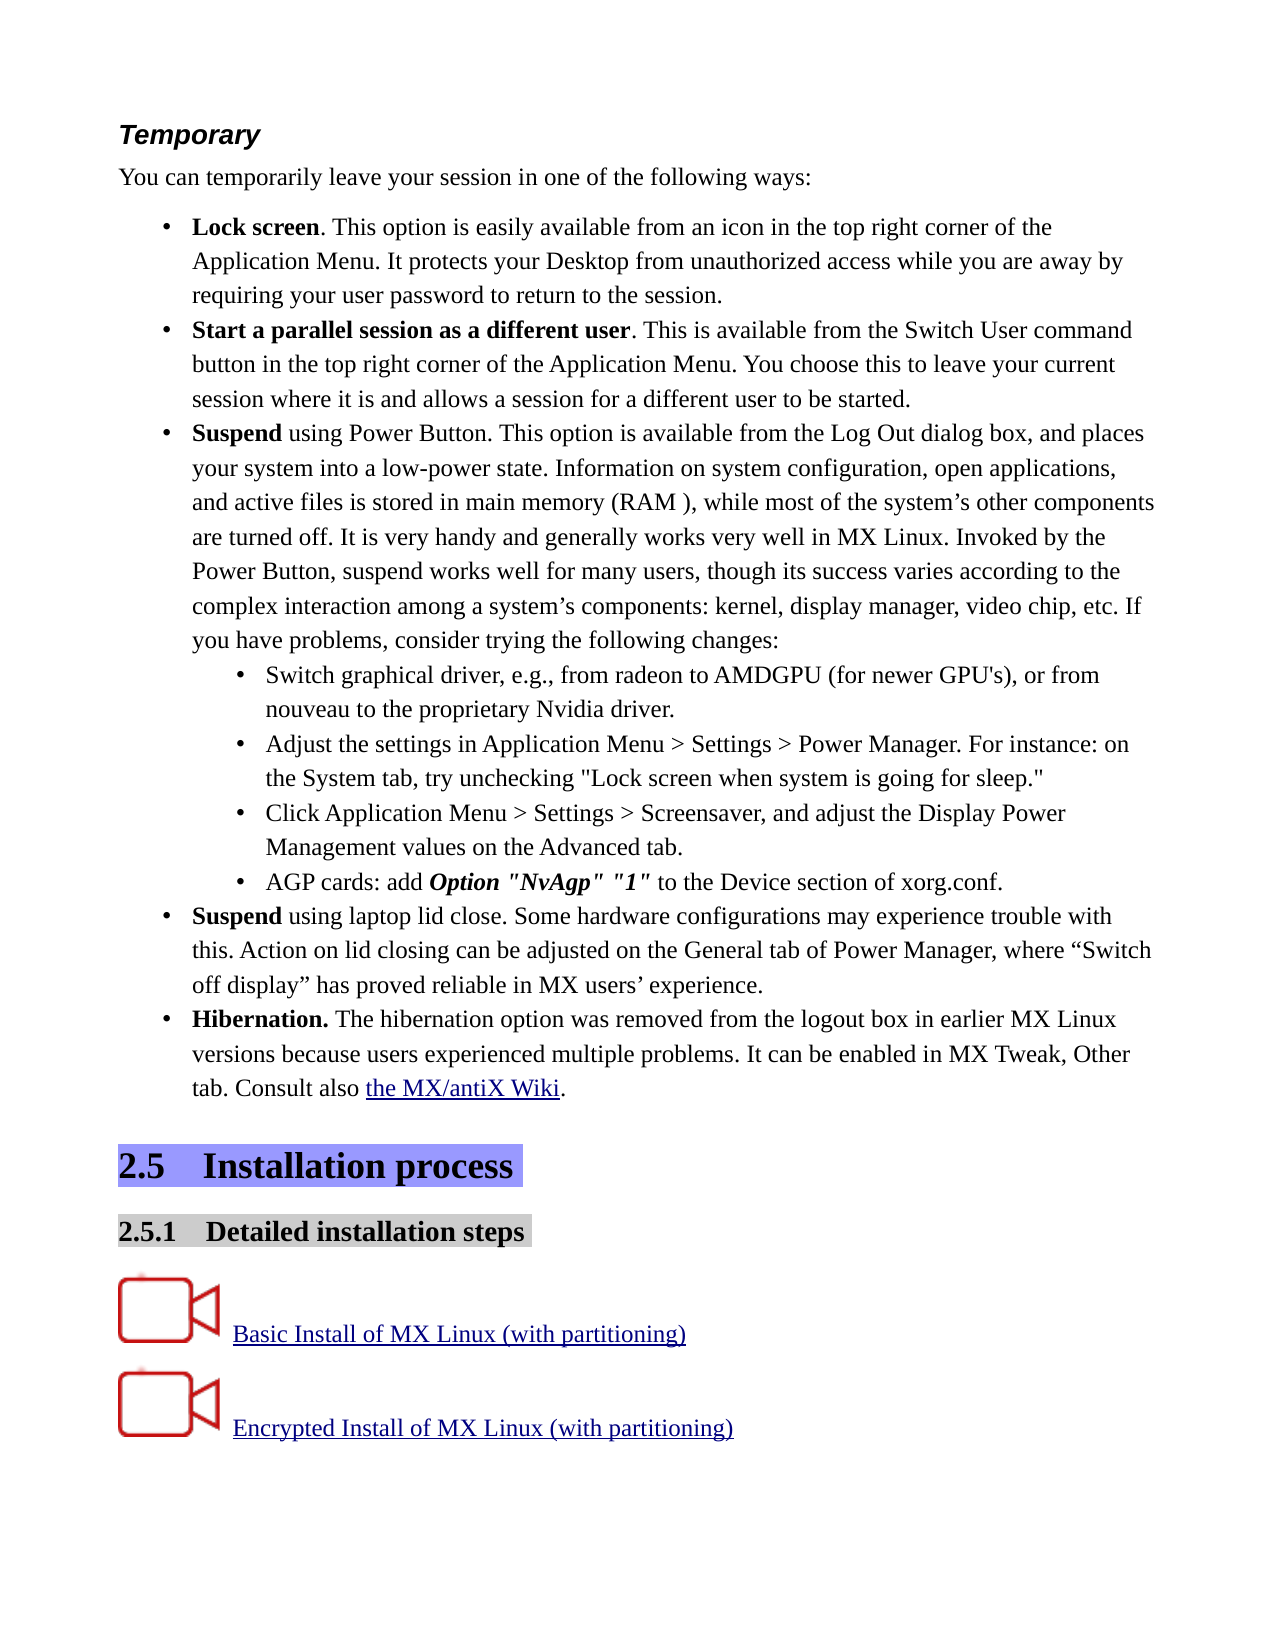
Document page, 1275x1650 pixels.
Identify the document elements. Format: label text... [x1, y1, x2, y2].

subtitle 2.5 Installation process [118, 1143, 1157, 1187]
list Adjust the settings in Application Menu > Settings > Power Manager. For instance: on the System tab, try unchecking "Lock screen when system is going for sleep." [236, 729, 1157, 792]
text Encrypted Install of MX Linux (with partitioning) [118, 1354, 1157, 1442]
list Switch graphical driver, e.g., from radeon to AMDGPU (for newer GPU's), or from nouveau to the proprietary Nvidia driver. [236, 660, 1157, 723]
list Lock screen. This option is easily available from an icon in the top right corner of the Application Menu. It protects your Desktop from unauthorized access while you are away by requiring your user password to return to the session. [162, 212, 1157, 309]
list Suspend using Power Button. This option is available from the Log Out dialog box, and places your system into a low-power state. Information on system configuration, open applications, and active files is stored in main memory (RAM ), while most of the system’s other components are turned off. It is very handy and generally works very well in MX Linux. Invoked by the Power Button, suspend works well for many users, though its success varies according to the complex interaction among a system’s components: kernel, display manager, video chip, etc. If you have problems, consider trying the following changes: [162, 418, 1157, 654]
text Basic Install of MX Linux (with partitioning) [118, 1260, 1157, 1348]
picture [118, 1353, 220, 1437]
list Hibernation. The hibernation option was removed from the logout box in earlier MX Linux versions because users experienced multiple problems. It can be enabled in MX Tweak, Other tab. Consult also the MX/antiX Wiki. [162, 1004, 1157, 1102]
list Start a parallel session as a different user. This is available from the Switch User command button in the top right corner of the Application Menu. You choose this to leave your current session where it is and allows a session for a different user to be started. [162, 315, 1157, 413]
list AGP cards: add Option "NvAgp" "1" to the Device section of xorg.conf. [236, 867, 1157, 895]
list Suspend using laptop lid close. Some hardware configurations may experience trouble with this. Action on lid closing can be adjusted on the General tab of Power Manager, where “Switch off display” has proved reliable in MX users’ experience. [162, 901, 1157, 999]
text You can temporarily leave your session in one of the following ways: [118, 162, 1157, 191]
subtitle Temporary [118, 118, 1157, 150]
picture [118, 1259, 220, 1343]
list Click Application Menu > Settings > Screensaver, and adjust the Display Power Management values on the Advanced tab. [236, 798, 1157, 861]
subtitle 2.5.1 Detailed installation steps [532, 1214, 1157, 1247]
